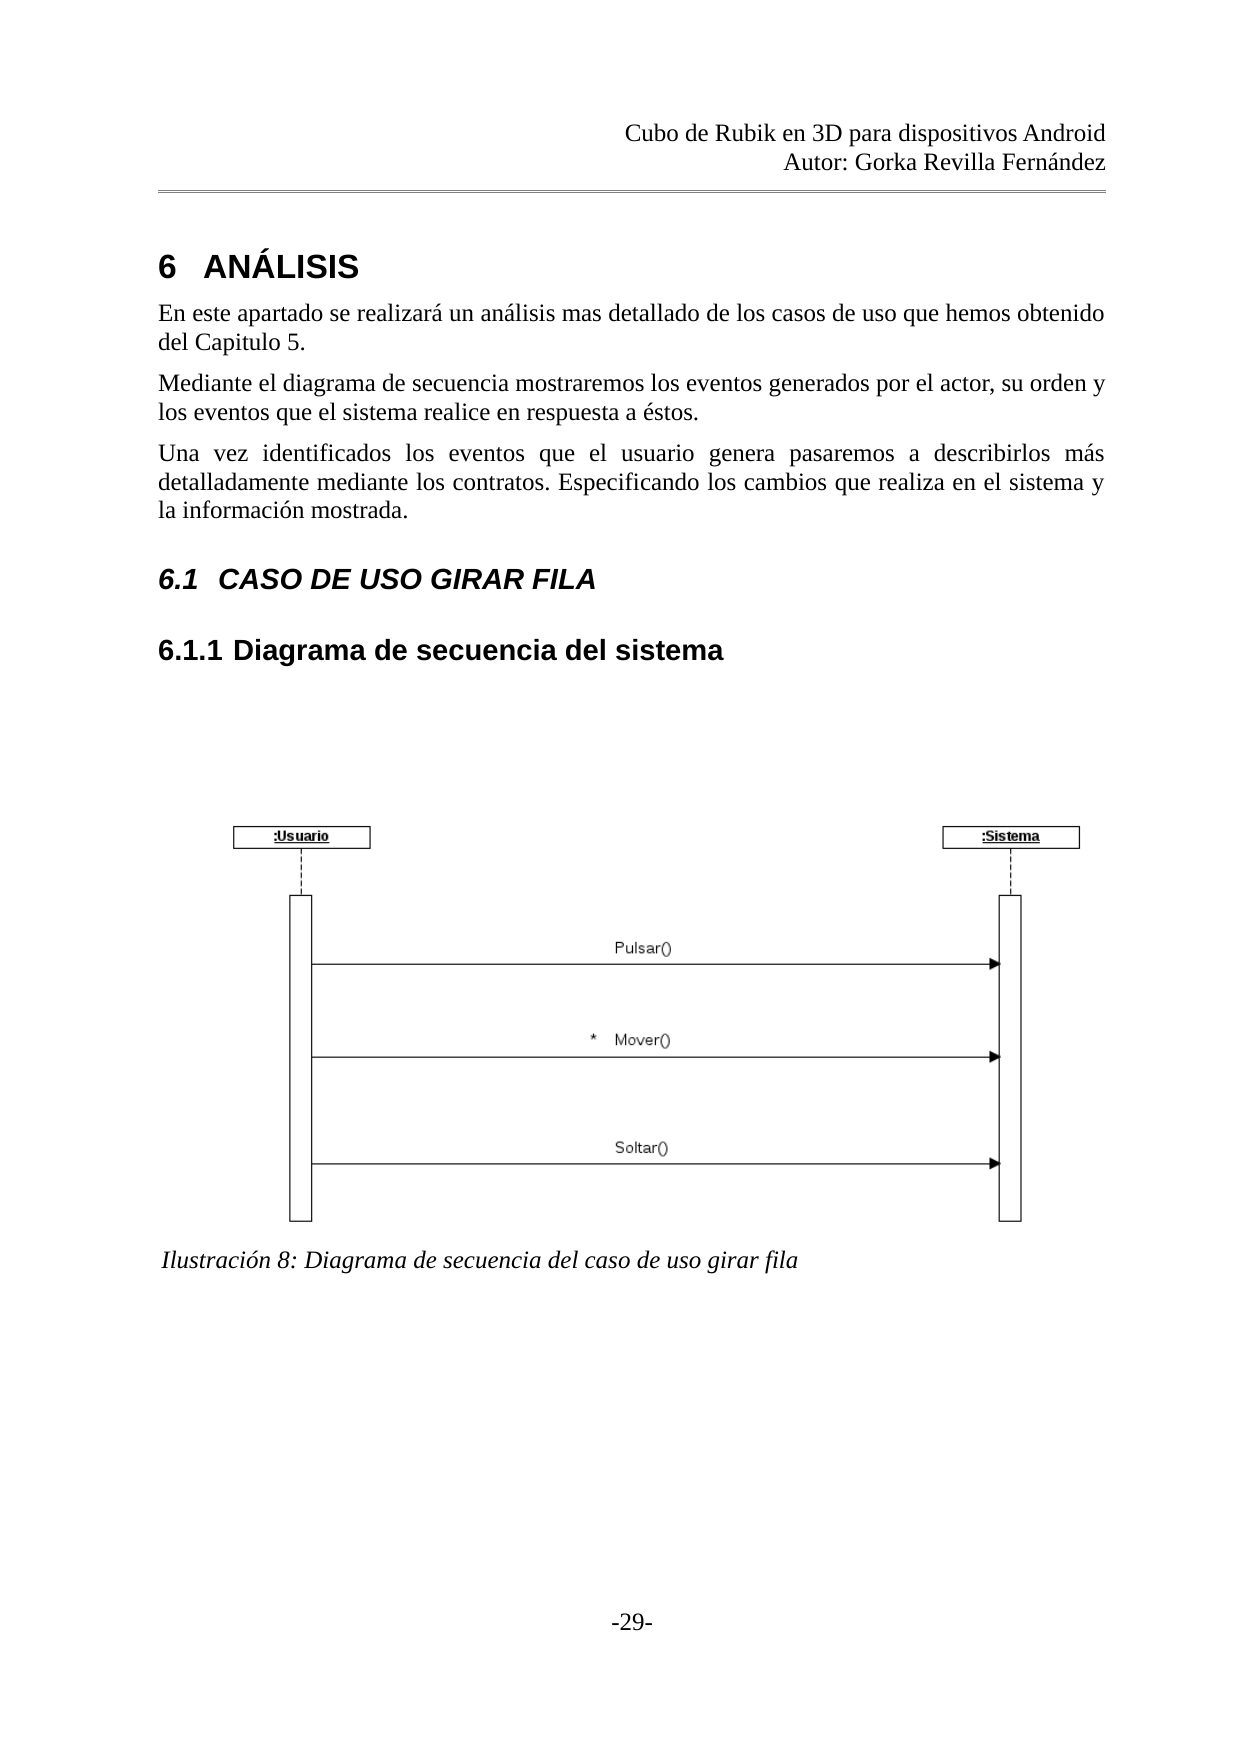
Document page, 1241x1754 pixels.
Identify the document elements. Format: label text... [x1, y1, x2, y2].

subtitle CASO DE USO GIRAR FILA [158, 562, 1106, 595]
picture [161, 732, 1103, 1246]
text Ilustración 8: Diagrama de secuencia del caso de uso girar fila [161, 1246, 1102, 1274]
text Una vez identificados los eventos que el usuario genera pasaremos a describirlos más detalladamente mediante los contratos. Especificando los cambios que realiza en el sistema y la información mostrada. [158, 438, 1106, 524]
text Mediante el diagrama de secuencia mostraremos los eventos generados por el actor, su orden y los eventos que el sistema realice en respuesta a éstos. [158, 368, 1106, 425]
text En este apartado se realizará un análisis mas detallado de los casos de uso que hemos obtenido del Capitulo 5. [158, 298, 1106, 355]
subtitle Diagrama de secuencia del sistema [158, 633, 1106, 666]
subtitle ANÁLISIS [158, 247, 1106, 285]
